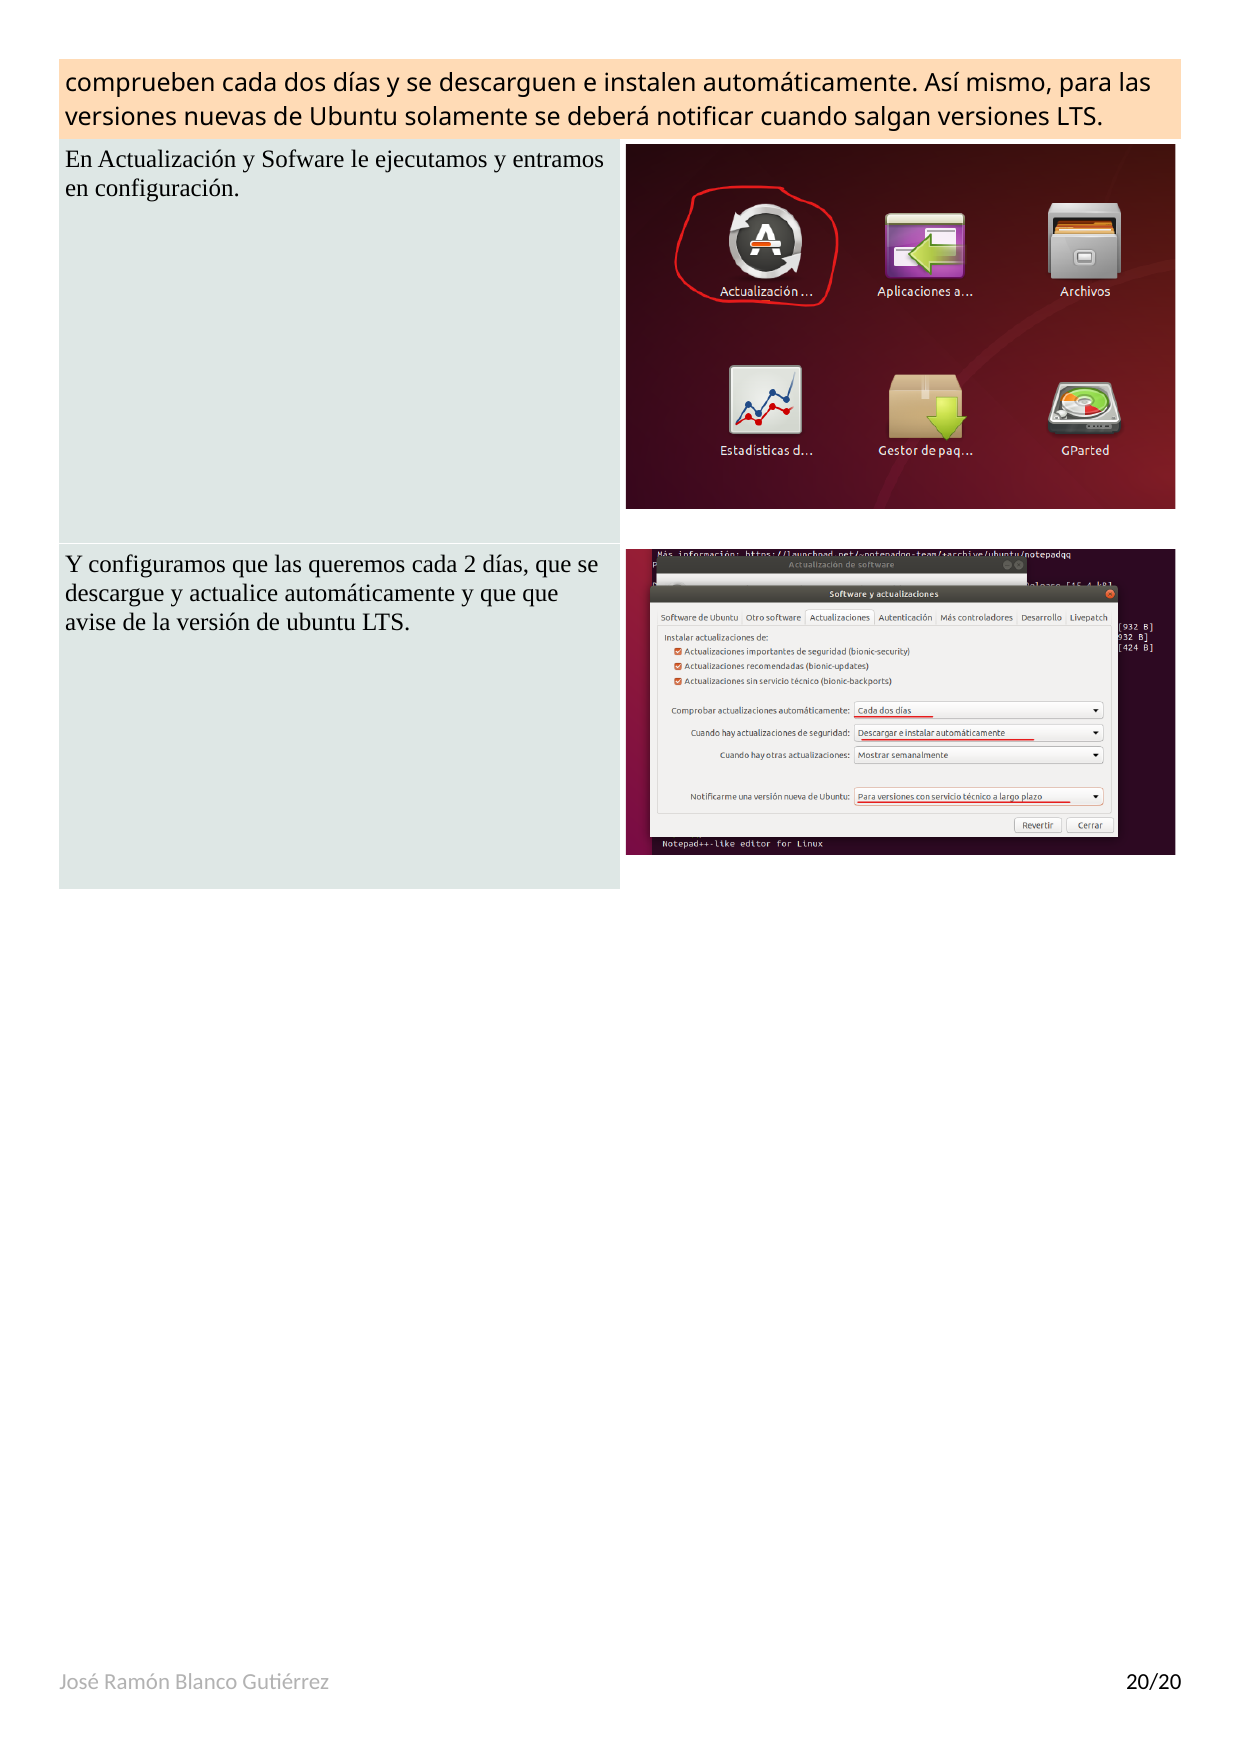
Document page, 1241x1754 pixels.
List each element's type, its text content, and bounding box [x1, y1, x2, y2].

table_header comprueben cada dos días y se descarguen e instalen automáticamente. Así mismo, para las versiones nuevas de Ubuntu solamente se deberá notificar cuando salgan versiones LTS. [59, 59, 1181, 139]
picture [625, 549, 1176, 855]
table_cell [620, 139, 1181, 543]
picture [625, 144, 1176, 509]
table_cell Y configuramos que las queremos cada 2 días, que se descargue y actualice automáticamente y que que avise de la versión de ubuntu LTS. [59, 544, 620, 889]
table_cell En Actualización y Sofware le ejecutamos y entramos en configuración. [59, 139, 620, 543]
table_cell [620, 544, 1181, 889]
